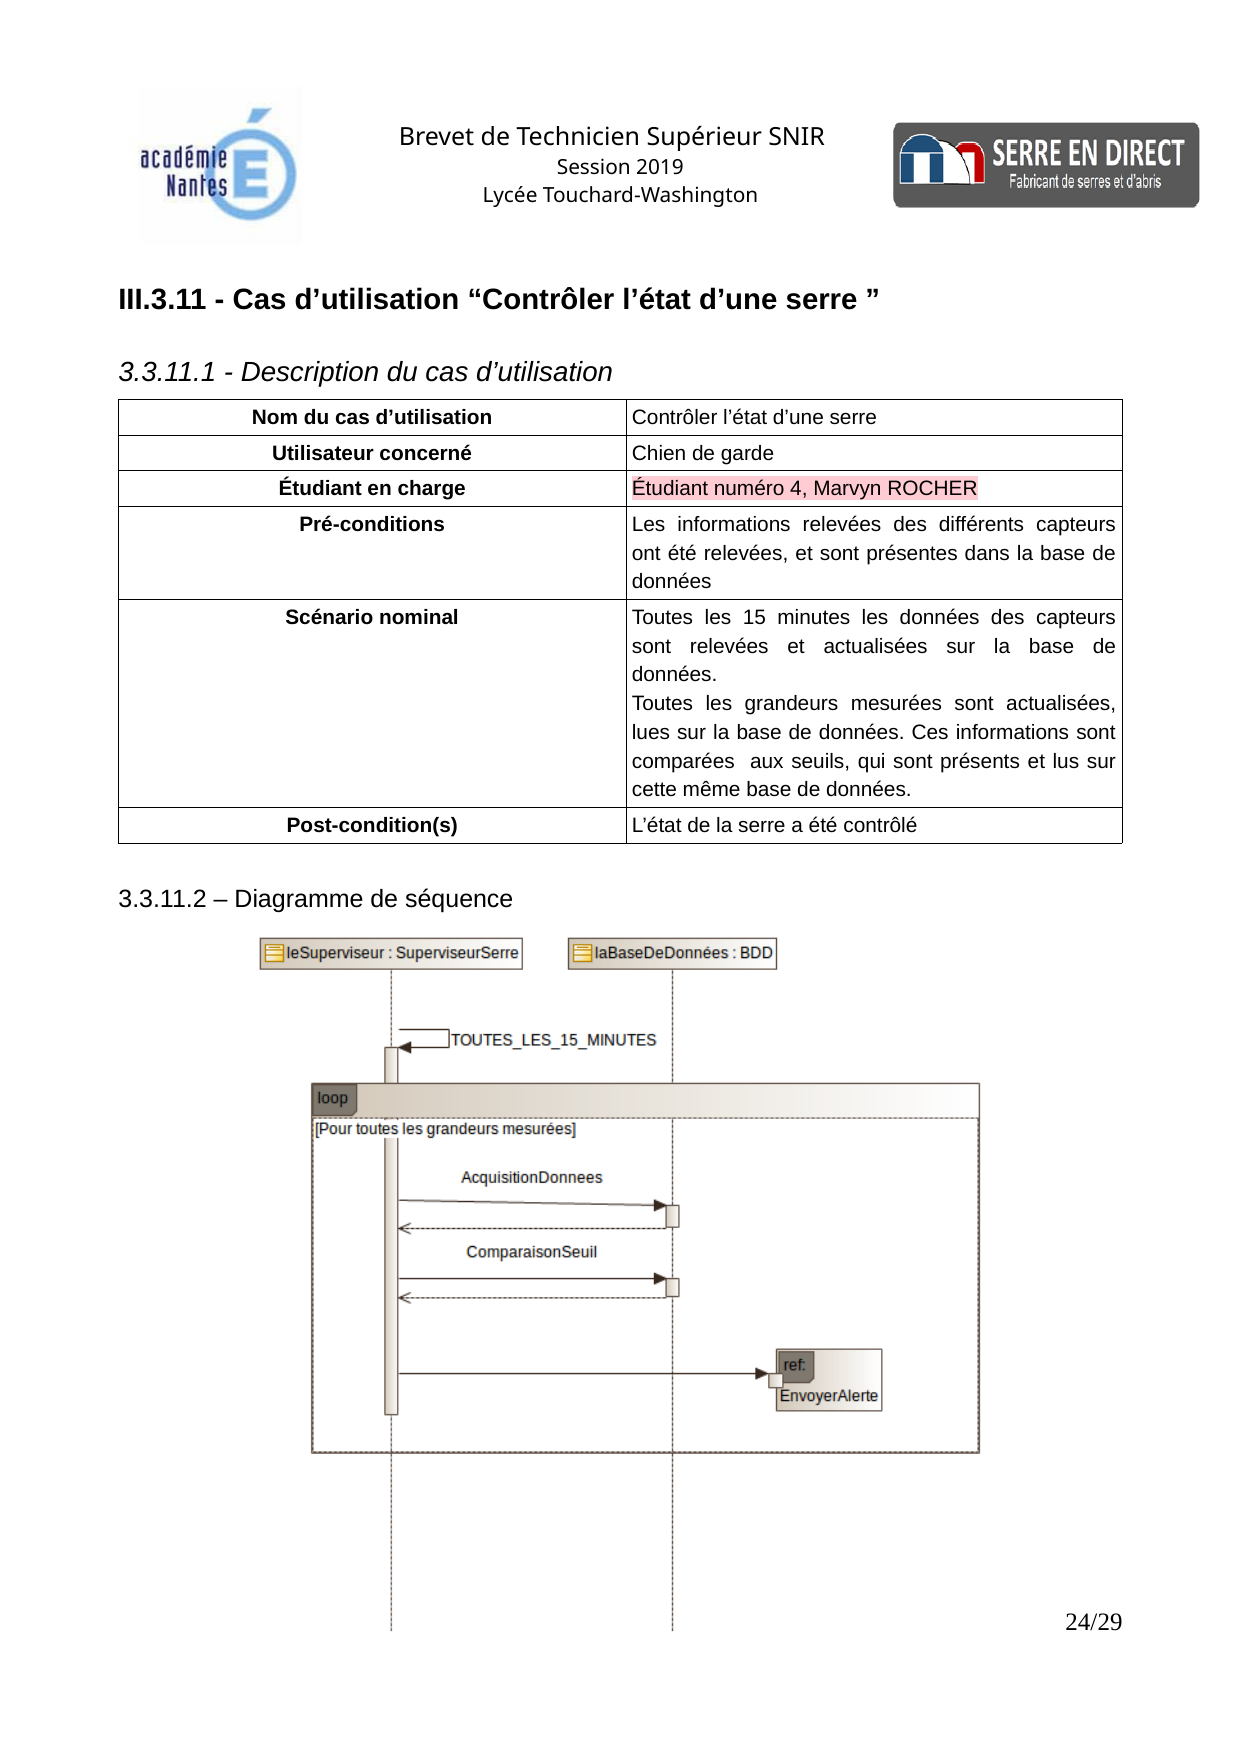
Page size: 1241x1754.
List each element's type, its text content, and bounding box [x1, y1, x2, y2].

subtitle 3.3.11.2 – Diagramme de séquence [118, 884, 1122, 913]
picture [113, 86, 322, 248]
table_cell Utilisateur concerné [119, 436, 626, 470]
table_cell Post-condition(s) [119, 808, 626, 842]
table_cell Étudiant en charge [119, 471, 626, 506]
table_header Contrôler l’état d’une serre [627, 400, 1122, 435]
table_cell L’état de la serre a été contrôlé [627, 808, 1122, 842]
table_header Nom du cas d’utilisation [119, 400, 626, 435]
table_cell Étudiant numéro 4, Marvyn ROCHER [627, 471, 1122, 506]
subtitle 3.3.11.1 - Description du cas d’utilisation [118, 355, 1122, 387]
table_cell Toutes les 15 minutes les données des capteurs sont relevées et actualisées sur la base de données. Toutes les grandeurs mesurées sont actualisées, lues sur la base de données. Ces informations sont comparées aux seuils, qui sont présents et lus sur cette même base de données. [627, 600, 1122, 807]
table_cell Les informations relevées des différents capteurs ont été relevées, et sont présentes dans la base de données [627, 507, 1122, 599]
picture [247, 925, 993, 1644]
subtitle III.3.11 - Cas d’utilisation “Contrôler l’état d’une serre ” [118, 282, 1122, 316]
picture [888, 120, 1203, 212]
table_cell Scénario nominal [119, 600, 626, 807]
table_cell Chien de garde [627, 436, 1122, 470]
table_cell Pré-conditions [119, 507, 626, 599]
